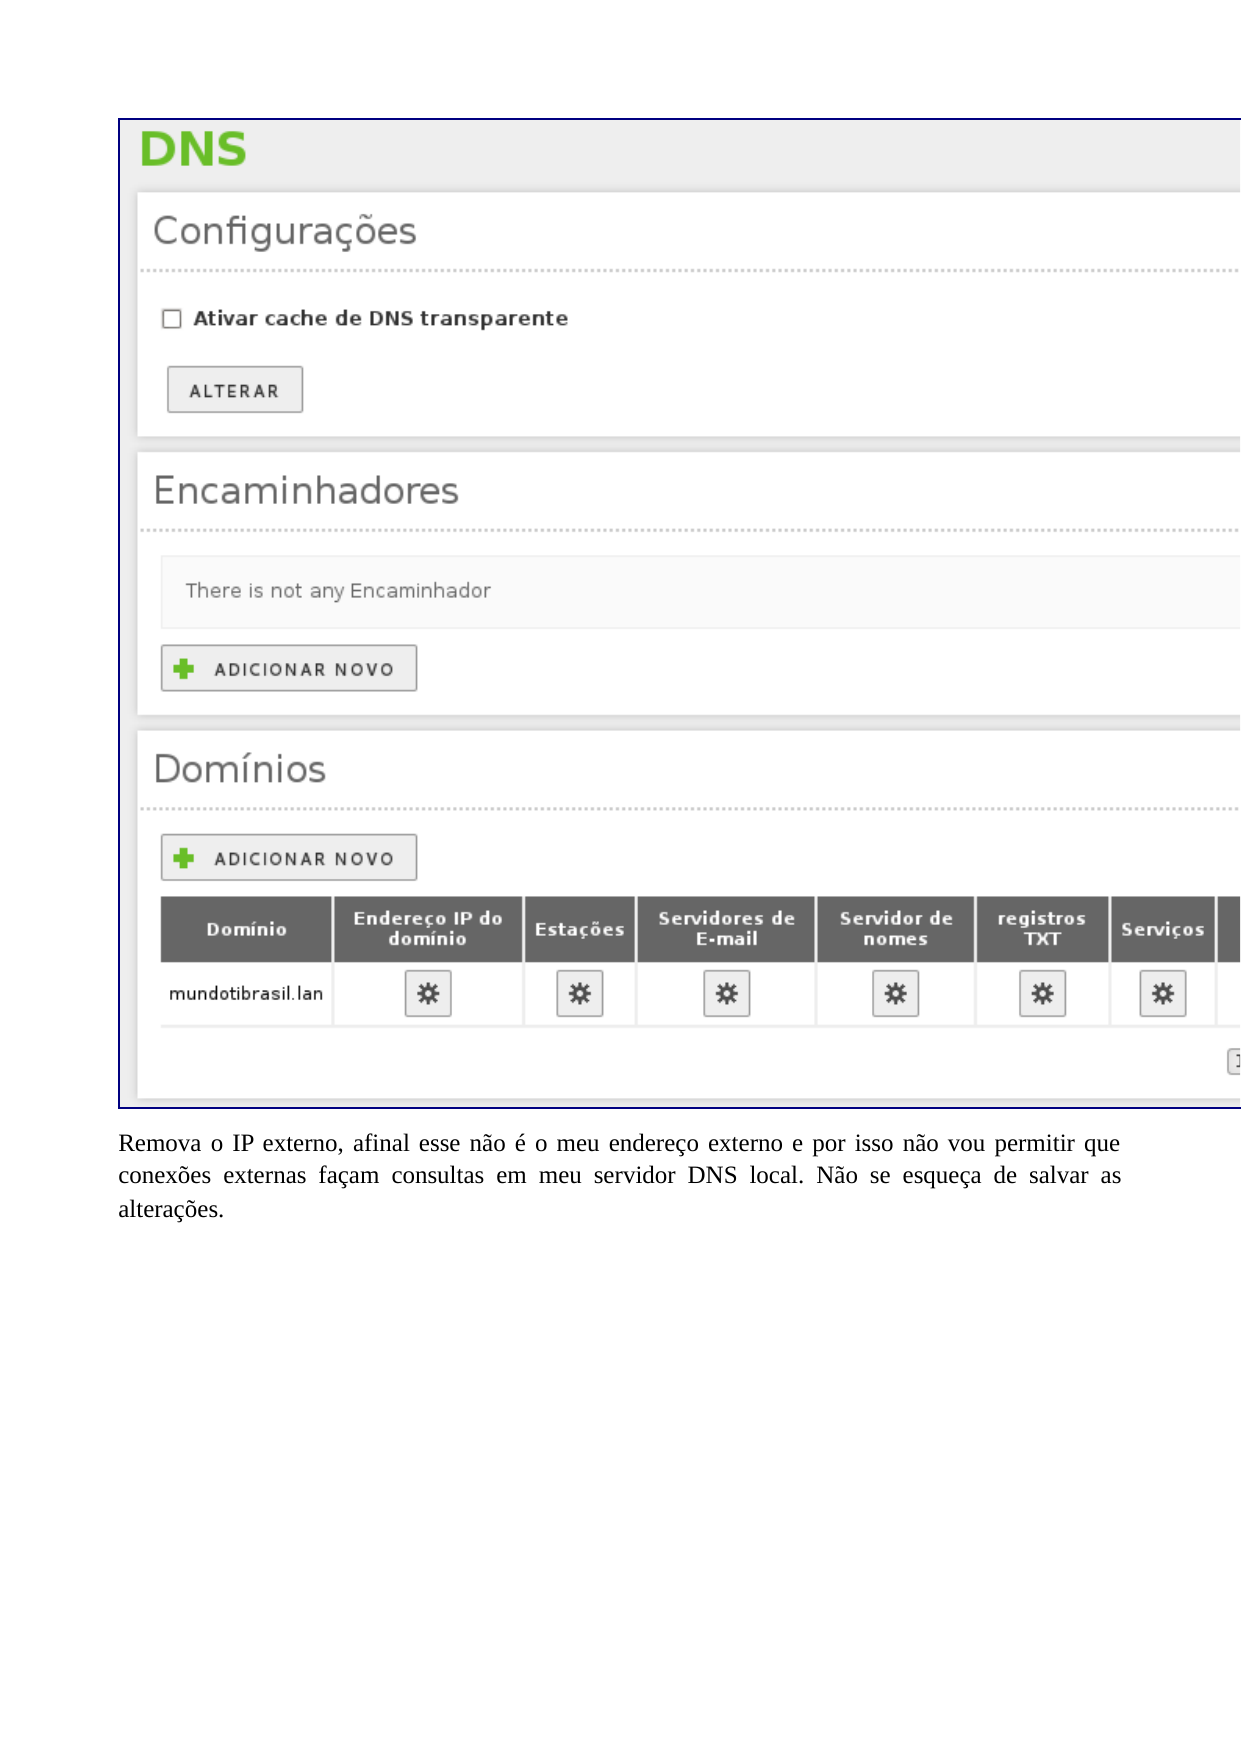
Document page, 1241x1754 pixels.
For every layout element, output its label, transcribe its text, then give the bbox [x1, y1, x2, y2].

picture [120, 120, 1241, 1107]
text Remova o IP externo, afinal esse não é o meu endereço externo e por isso não vou permitir que conexões externas façam consultas em meu servidor DNS local. Não se esqueça de salvar as alterações. [118, 1128, 1122, 1222]
